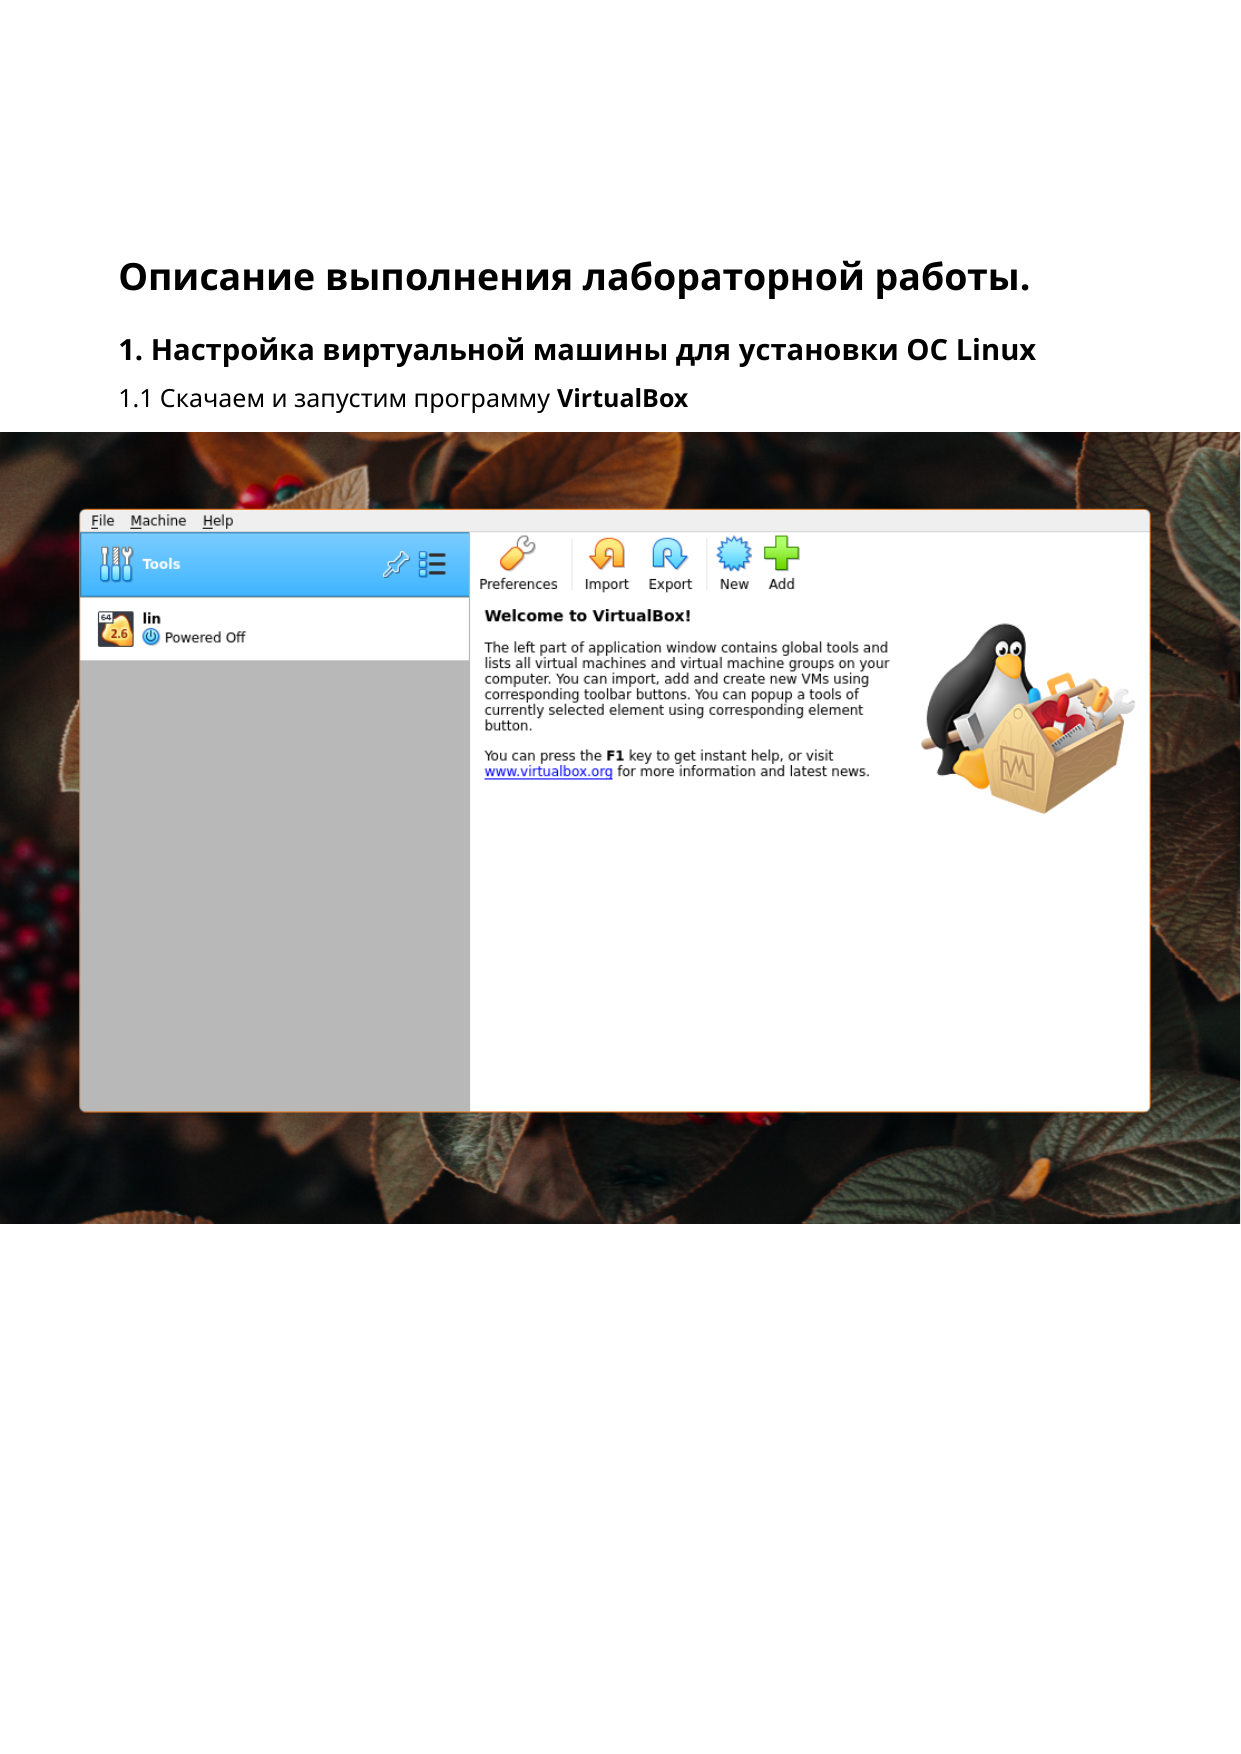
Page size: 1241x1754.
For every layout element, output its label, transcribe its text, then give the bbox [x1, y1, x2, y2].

picture [0, 432, 1241, 1224]
text 1.1 Скачаем и запустим программу VirtualBox [118, 381, 1122, 415]
subtitle Описание выполнения лабораторной работы. [118, 251, 1122, 302]
subtitle 1. Настройка виртуальной машины для установки ОС Linux [118, 329, 1122, 368]
